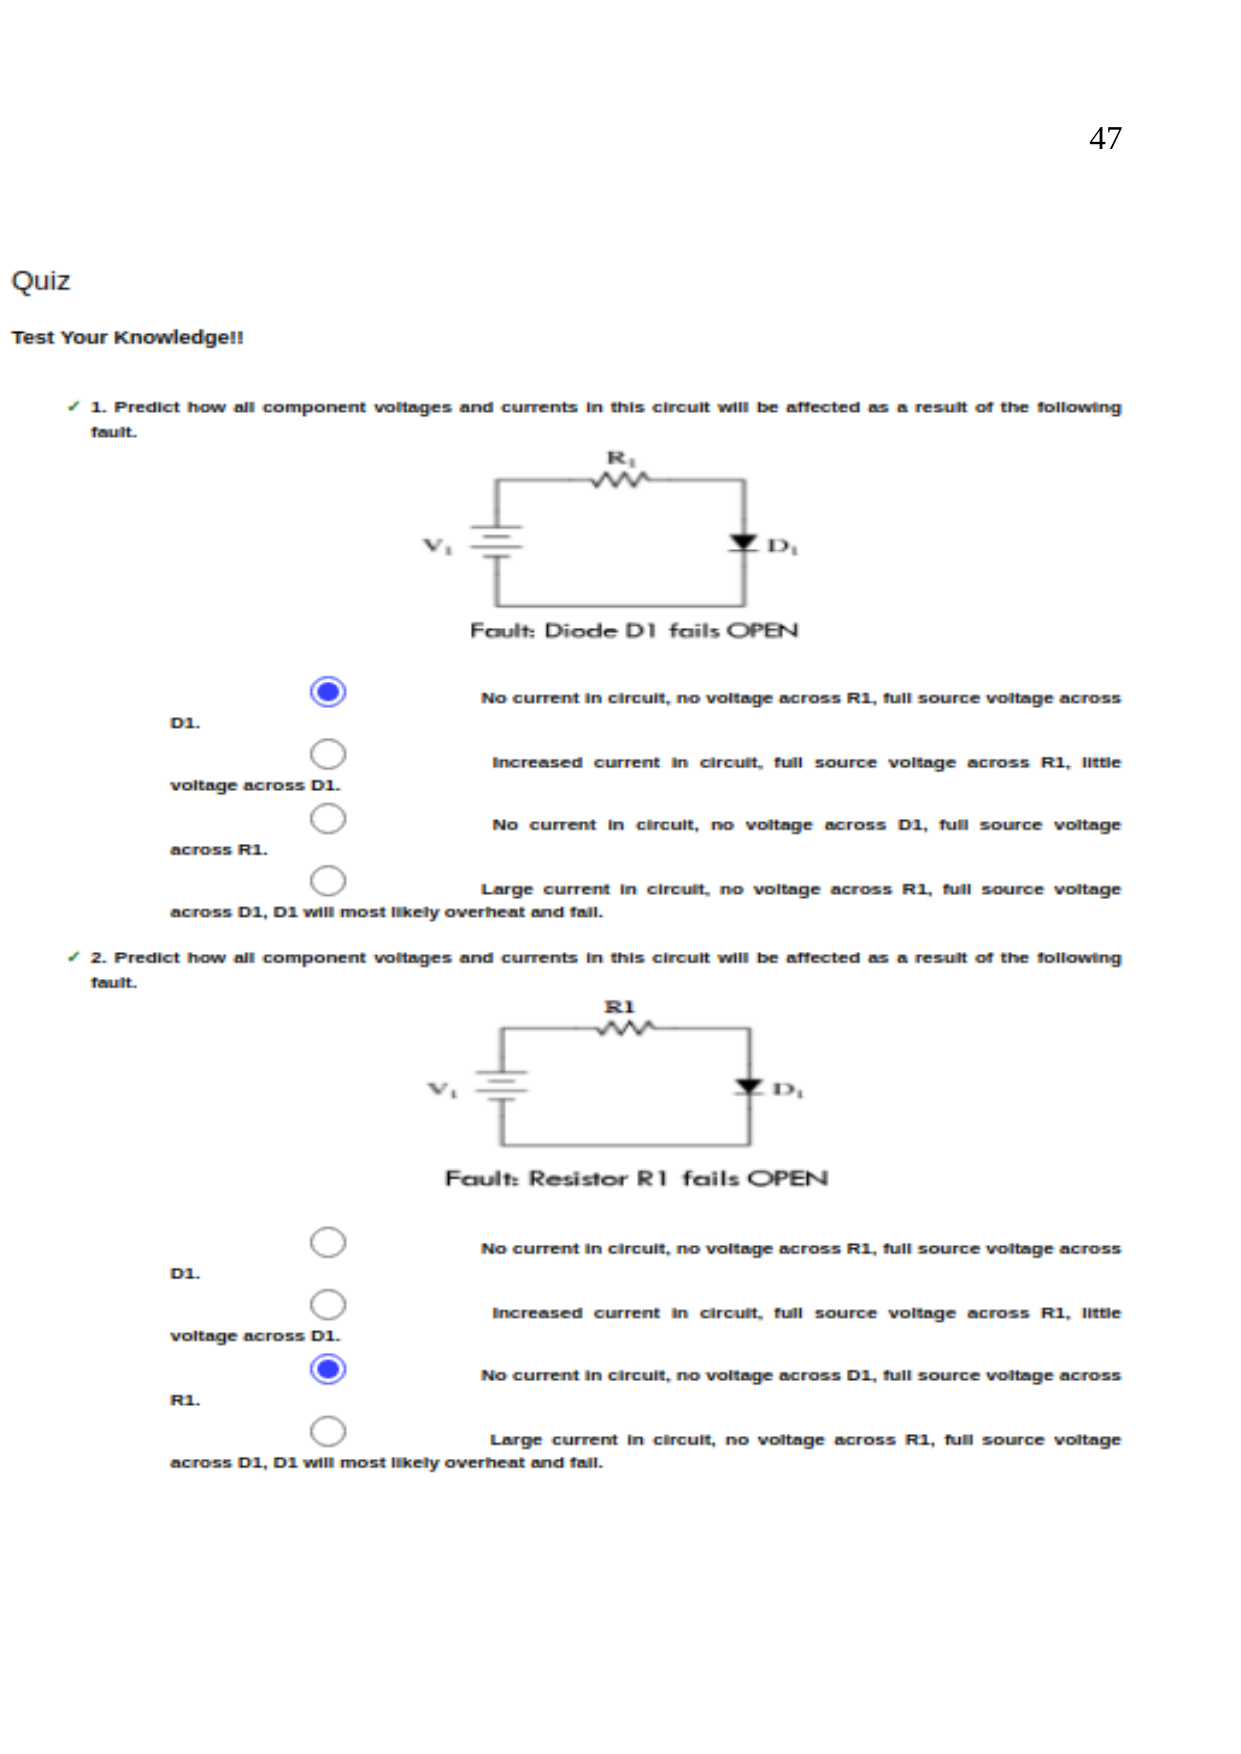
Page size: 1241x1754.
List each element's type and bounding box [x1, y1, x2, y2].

picture [0, 255, 1159, 1487]
